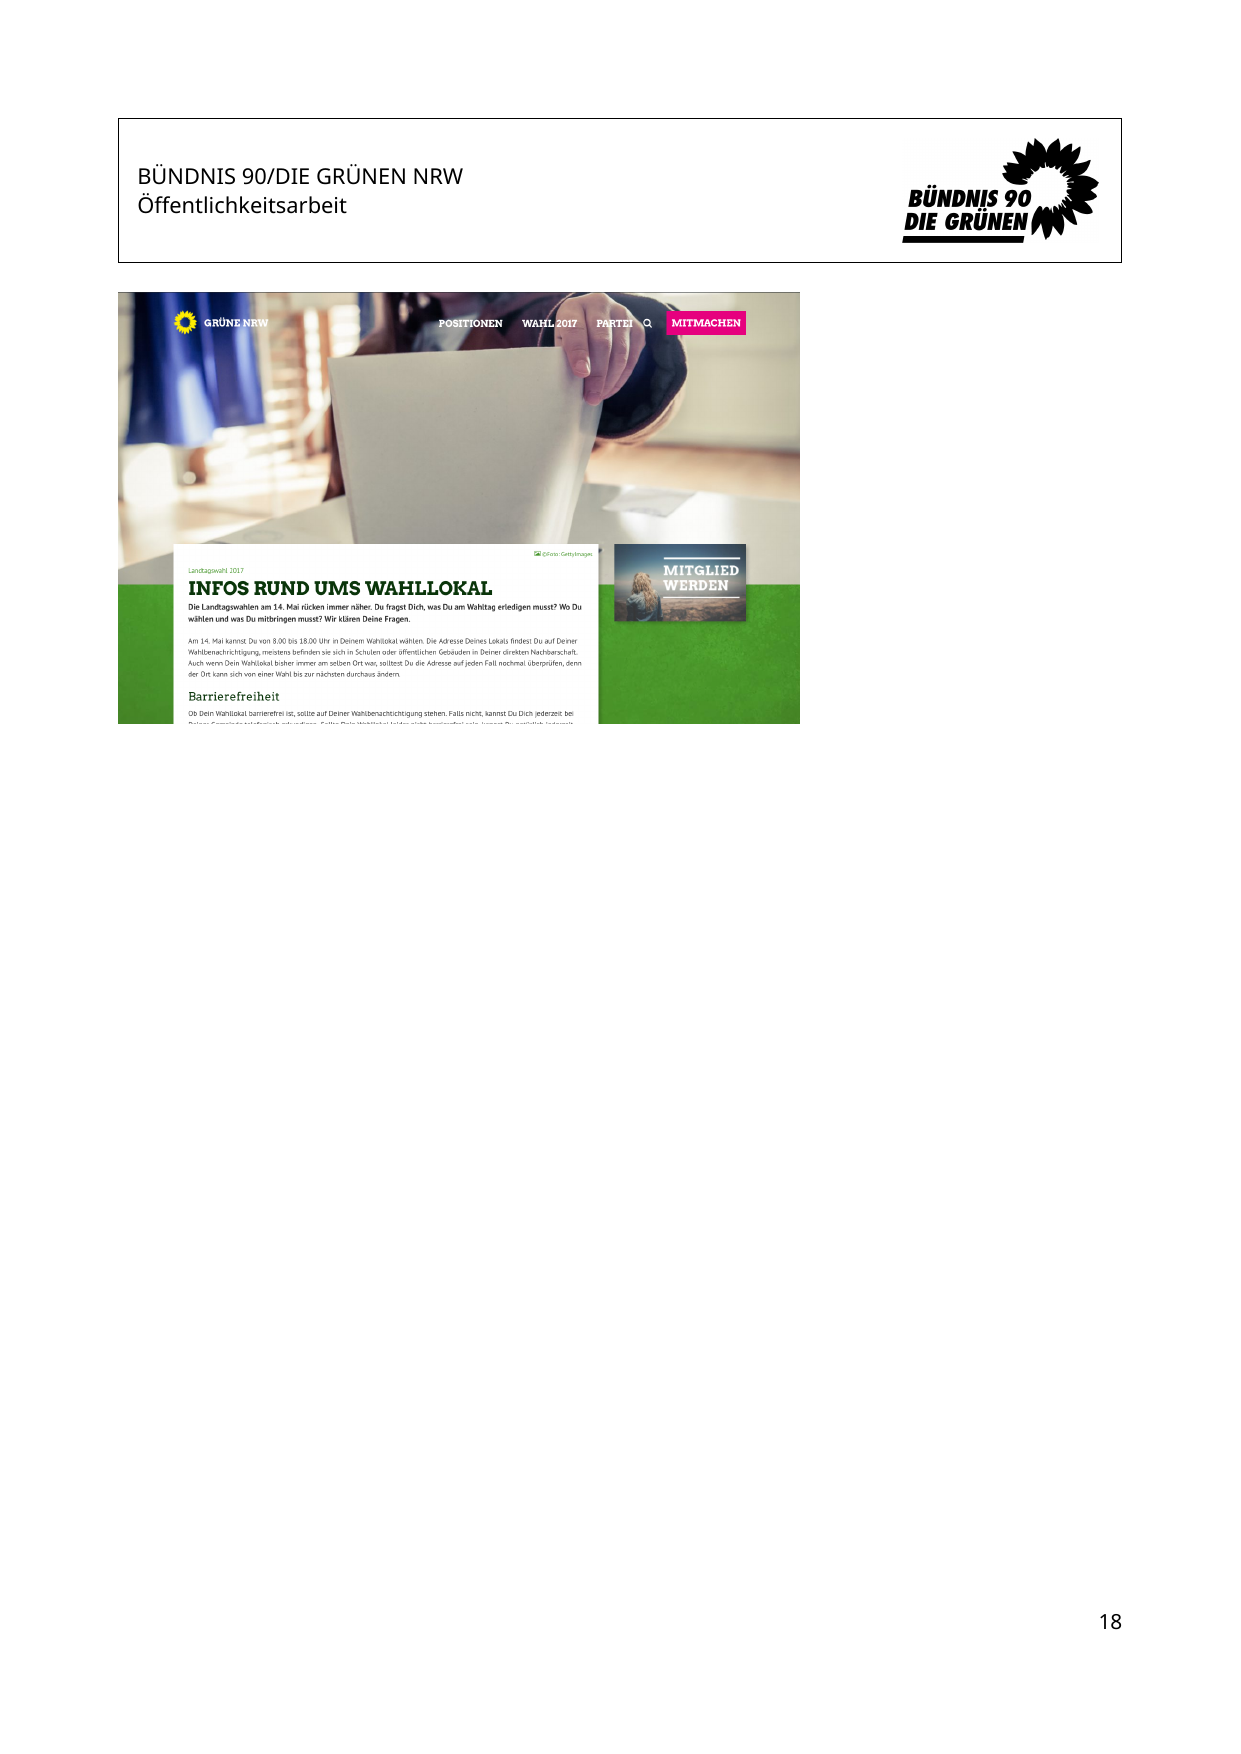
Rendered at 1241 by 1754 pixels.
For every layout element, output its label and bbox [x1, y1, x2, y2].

picture [118, 292, 800, 724]
picture [902, 138, 1099, 243]
